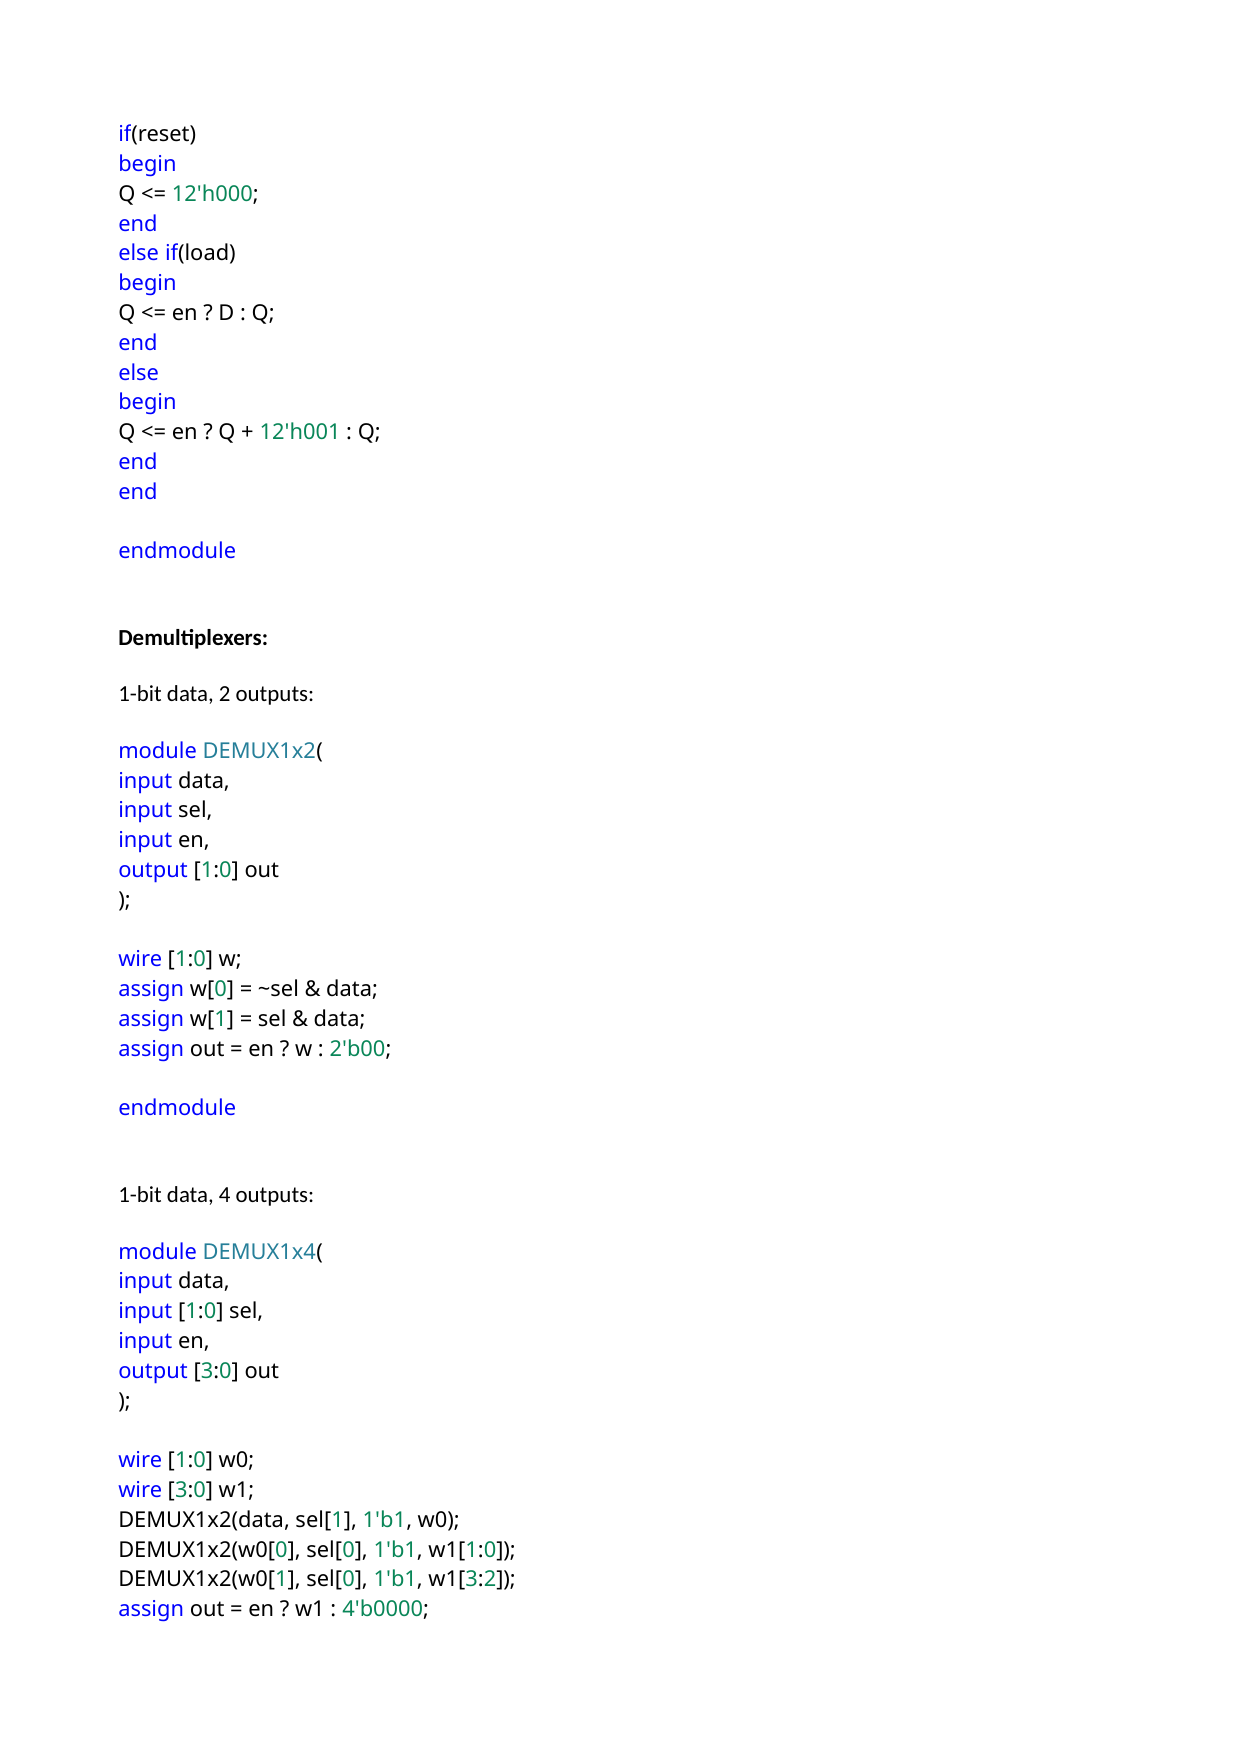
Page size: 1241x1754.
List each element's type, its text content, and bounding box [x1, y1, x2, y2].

text input data, [118, 1266, 1122, 1295]
text Q <= en ? D : Q; [118, 297, 1122, 327]
text end [118, 207, 1122, 237]
text input [1:0] sel, [118, 1295, 1122, 1325]
text end [118, 446, 1122, 476]
text input en, [118, 1325, 1122, 1355]
text assign w[1] = sel & data; [118, 1003, 1122, 1033]
text end [118, 327, 1122, 356]
text DEMUX1x2(w0[0], sel[0], 1'b1, w1[1:0]); [118, 1533, 1122, 1563]
text wire [1:0] w; [118, 943, 1122, 973]
text output [1:0] out [118, 854, 1122, 884]
text begin [118, 267, 1122, 297]
text begin [118, 386, 1122, 416]
text module DEMUX1x4( [118, 1236, 1122, 1266]
text wire [1:0] w0; [118, 1444, 1122, 1474]
text input en, [118, 824, 1122, 854]
text assign out = en ? w : 2'b00; [118, 1033, 1122, 1062]
text else [118, 356, 1122, 386]
text 1-bit data, 4 outputs: [118, 1180, 1122, 1208]
text Q <= 12'h000; [118, 178, 1122, 207]
text begin [118, 148, 1122, 178]
text input sel, [118, 794, 1122, 824]
text 1-bit data, 2 outputs: [118, 679, 1122, 707]
text endmodule [118, 1092, 1122, 1122]
text assign out = en ? w1 : 4'b0000; [118, 1593, 1122, 1623]
text end [118, 476, 1122, 505]
text module DEMUX1x2( [118, 735, 1122, 764]
text DEMUX1x2(data, sel[1], 1'b1, w0); [118, 1504, 1122, 1533]
text endmodule [118, 535, 1122, 565]
text Demultiplexers: [118, 623, 1122, 651]
text if(reset) [118, 118, 1122, 148]
text assign w[0] = ~sel & data; [118, 973, 1122, 1003]
text DEMUX1x2(w0[1], sel[0], 1'b1, w1[3:2]); [118, 1563, 1122, 1593]
text input data, [118, 764, 1122, 794]
text wire [3:0] w1; [118, 1474, 1122, 1504]
text else if(load) [118, 237, 1122, 267]
text ); [118, 1385, 1122, 1414]
text output [3:0] out [118, 1355, 1122, 1385]
text ); [118, 884, 1122, 913]
text Q <= en ? Q + 12'h001 : Q; [118, 416, 1122, 446]
